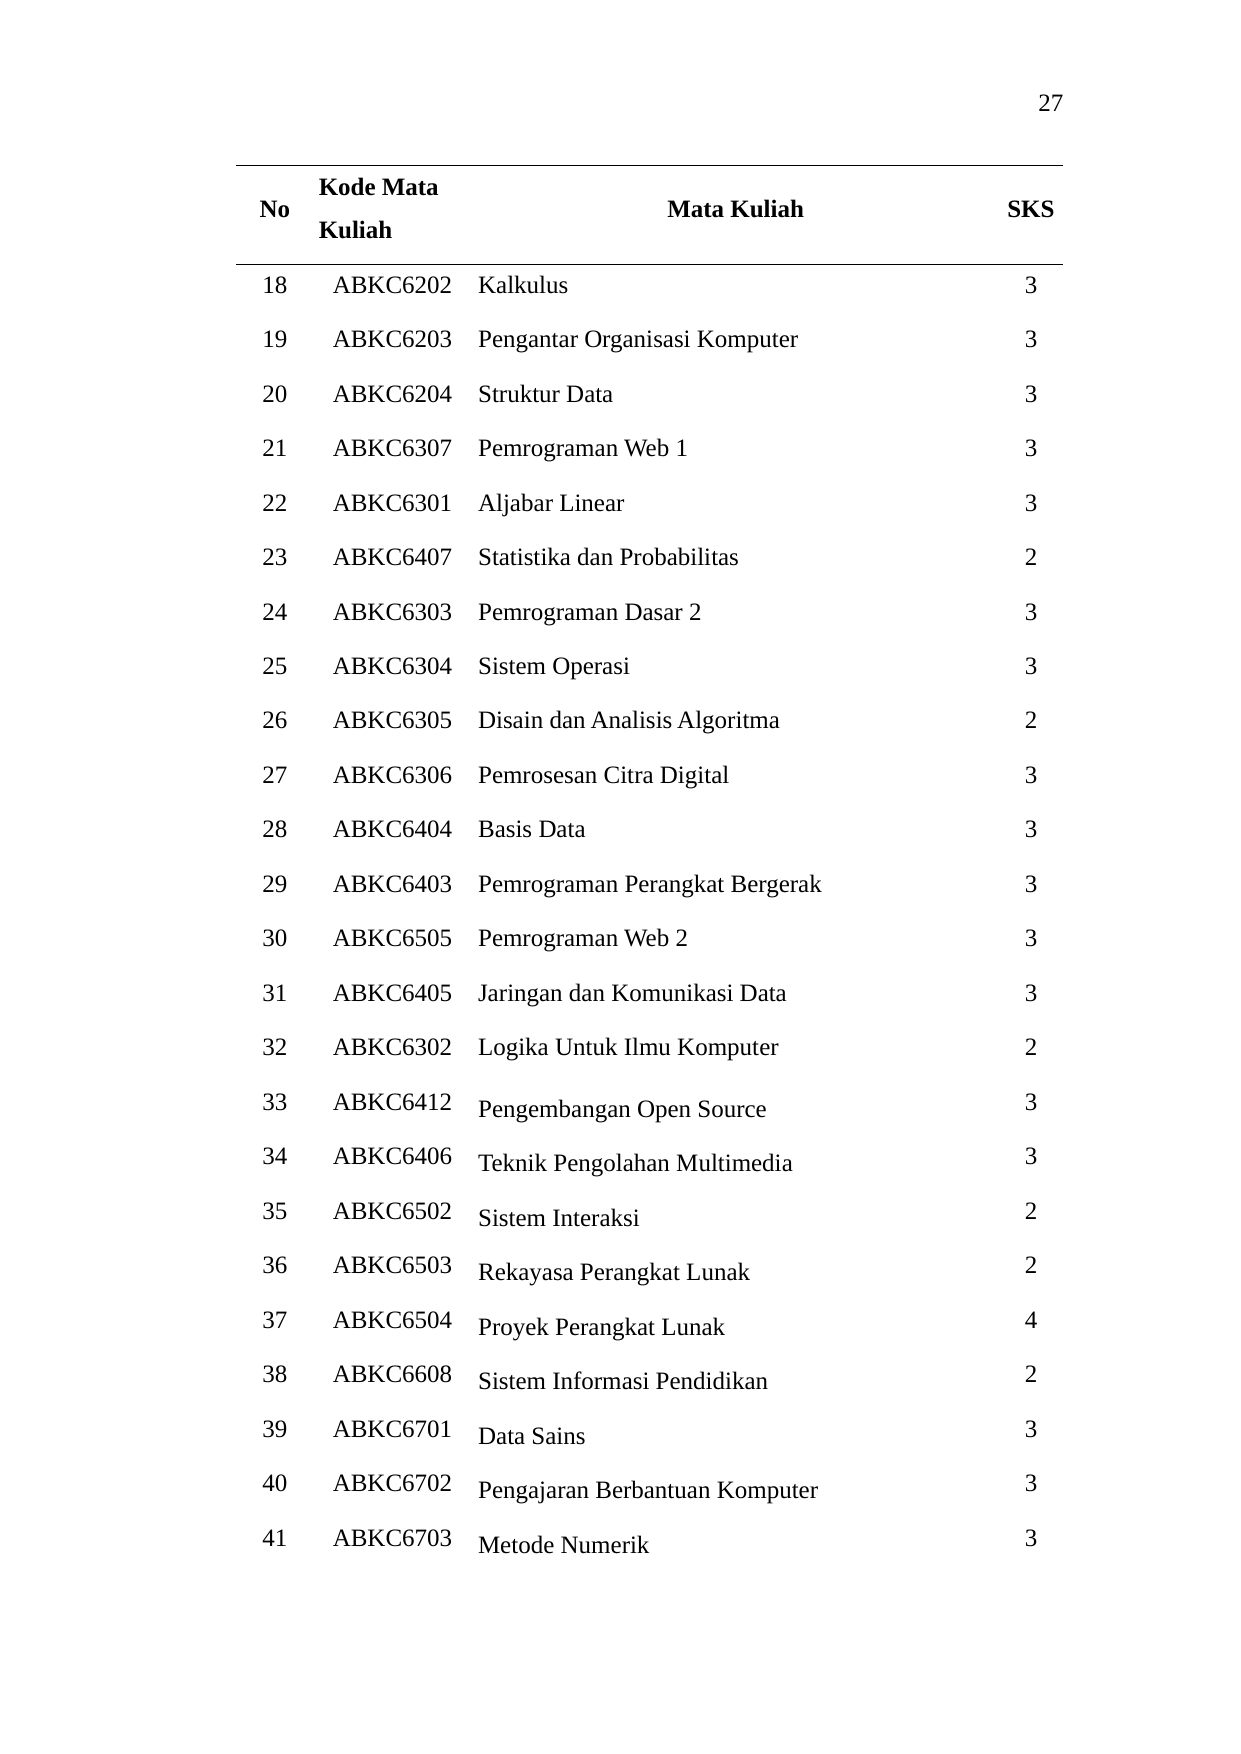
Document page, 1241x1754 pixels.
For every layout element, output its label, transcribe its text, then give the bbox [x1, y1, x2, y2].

table_cell 2 [999, 1027, 1063, 1081]
table_cell 2 [999, 536, 1063, 591]
table_cell Teknik Pengolahan Multimedia [472, 1136, 999, 1190]
table_cell 37 [236, 1299, 313, 1353]
table_cell Pemrograman Web 2 [472, 918, 999, 972]
table_cell 25 [236, 645, 313, 700]
table_cell 24 [236, 591, 313, 645]
table_cell ABKC6301 [313, 482, 472, 536]
table_cell 28 [236, 809, 313, 863]
table_cell 2 [999, 1354, 1063, 1408]
table_cell ABKC6701 [313, 1408, 472, 1462]
table_cell 3 [999, 373, 1063, 427]
table_header No [236, 166, 313, 264]
table_cell 34 [236, 1136, 313, 1190]
table_header Mata Kuliah [472, 166, 999, 264]
table_cell ABKC6412 [313, 1081, 472, 1136]
table_cell ABKC6703 [313, 1517, 472, 1571]
table_cell 3 [999, 482, 1063, 536]
table_cell ABKC6404 [313, 809, 472, 863]
table_cell 3 [999, 1517, 1063, 1571]
table_cell Jaringan dan Komunikasi Data [472, 972, 999, 1027]
table_cell Logika Untuk Ilmu Komputer [472, 1027, 999, 1081]
table_cell Disain dan Analisis Algoritma [472, 700, 999, 754]
table_cell Aljabar Linear [472, 482, 999, 536]
table_cell 32 [236, 1027, 313, 1081]
table_cell 3 [999, 918, 1063, 972]
table_cell Sistem Informasi Pendidikan [472, 1354, 999, 1408]
table_cell 31 [236, 972, 313, 1027]
table_header Kode Mata Kuliah [313, 166, 472, 264]
table_cell 30 [236, 918, 313, 972]
table_cell ABKC6406 [313, 1136, 472, 1190]
table_cell 36 [236, 1245, 313, 1299]
table_cell 3 [999, 319, 1063, 373]
table_cell ABKC6303 [313, 591, 472, 645]
table_cell 3 [999, 1081, 1063, 1136]
table_cell 4 [999, 1299, 1063, 1353]
table_cell 41 [236, 1517, 313, 1571]
table_cell 26 [236, 700, 313, 754]
table_cell 3 [999, 265, 1063, 318]
table_cell ABKC6307 [313, 428, 472, 482]
table_cell ABKC6502 [313, 1190, 472, 1244]
table_cell 18 [236, 265, 313, 318]
table_cell ABKC6204 [313, 373, 472, 427]
table_cell 3 [999, 1463, 1063, 1517]
table_cell Kalkulus [472, 265, 999, 318]
table_cell ABKC6203 [313, 319, 472, 373]
table_cell Struktur Data [472, 373, 999, 427]
table_cell Data Sains [472, 1408, 999, 1462]
table_cell 35 [236, 1190, 313, 1244]
table_cell Pemrograman Dasar 2 [472, 591, 999, 645]
table_cell 23 [236, 536, 313, 591]
table_cell 3 [999, 809, 1063, 863]
table_cell 3 [999, 428, 1063, 482]
table_cell 2 [999, 700, 1063, 754]
table_cell ABKC6505 [313, 918, 472, 972]
table_cell Pengembangan Open Source [472, 1081, 999, 1136]
table_cell 3 [999, 1136, 1063, 1190]
table_cell ABKC6405 [313, 972, 472, 1027]
table_cell 3 [999, 754, 1063, 809]
table_cell 22 [236, 482, 313, 536]
table_cell Statistika dan Probabilitas [472, 536, 999, 591]
table_cell 3 [999, 863, 1063, 918]
table_cell ABKC6302 [313, 1027, 472, 1081]
table_cell ABKC6202 [313, 265, 472, 318]
table_cell Pengajaran Berbantuan Komputer [472, 1463, 999, 1517]
table_cell ABKC6407 [313, 536, 472, 591]
table_cell 3 [999, 1408, 1063, 1462]
table_cell Proyek Perangkat Lunak [472, 1299, 999, 1353]
table_cell Pengantar Organisasi Komputer [472, 319, 999, 373]
table_cell ABKC6306 [313, 754, 472, 809]
table_header SKS [999, 166, 1063, 264]
table_cell 27 [236, 754, 313, 809]
table_cell Pemrosesan Citra Digital [472, 754, 999, 809]
table_cell ABKC6403 [313, 863, 472, 918]
table_cell 33 [236, 1081, 313, 1136]
table_cell 3 [999, 591, 1063, 645]
table_cell 38 [236, 1354, 313, 1408]
table_cell 40 [236, 1463, 313, 1517]
table_cell Rekayasa Perangkat Lunak [472, 1245, 999, 1299]
table_cell 21 [236, 428, 313, 482]
table_cell Sistem Interaksi [472, 1190, 999, 1244]
table_cell 2 [999, 1245, 1063, 1299]
table_cell 29 [236, 863, 313, 918]
table_cell ABKC6304 [313, 645, 472, 700]
table_cell ABKC6702 [313, 1463, 472, 1517]
table_cell 3 [999, 972, 1063, 1027]
table_cell Basis Data [472, 809, 999, 863]
table_cell Pemrograman Perangkat Bergerak [472, 863, 999, 918]
table_cell 19 [236, 319, 313, 373]
table_cell ABKC6608 [313, 1354, 472, 1408]
table_cell Pemrograman Web 1 [472, 428, 999, 482]
table_cell ABKC6305 [313, 700, 472, 754]
table_cell 39 [236, 1408, 313, 1462]
table_cell ABKC6503 [313, 1245, 472, 1299]
table_cell 2 [999, 1190, 1063, 1244]
table_cell 20 [236, 373, 313, 427]
table_cell ABKC6504 [313, 1299, 472, 1353]
table_cell 3 [999, 645, 1063, 700]
table_cell Sistem Operasi [472, 645, 999, 700]
table_cell Metode Numerik [472, 1517, 999, 1571]
